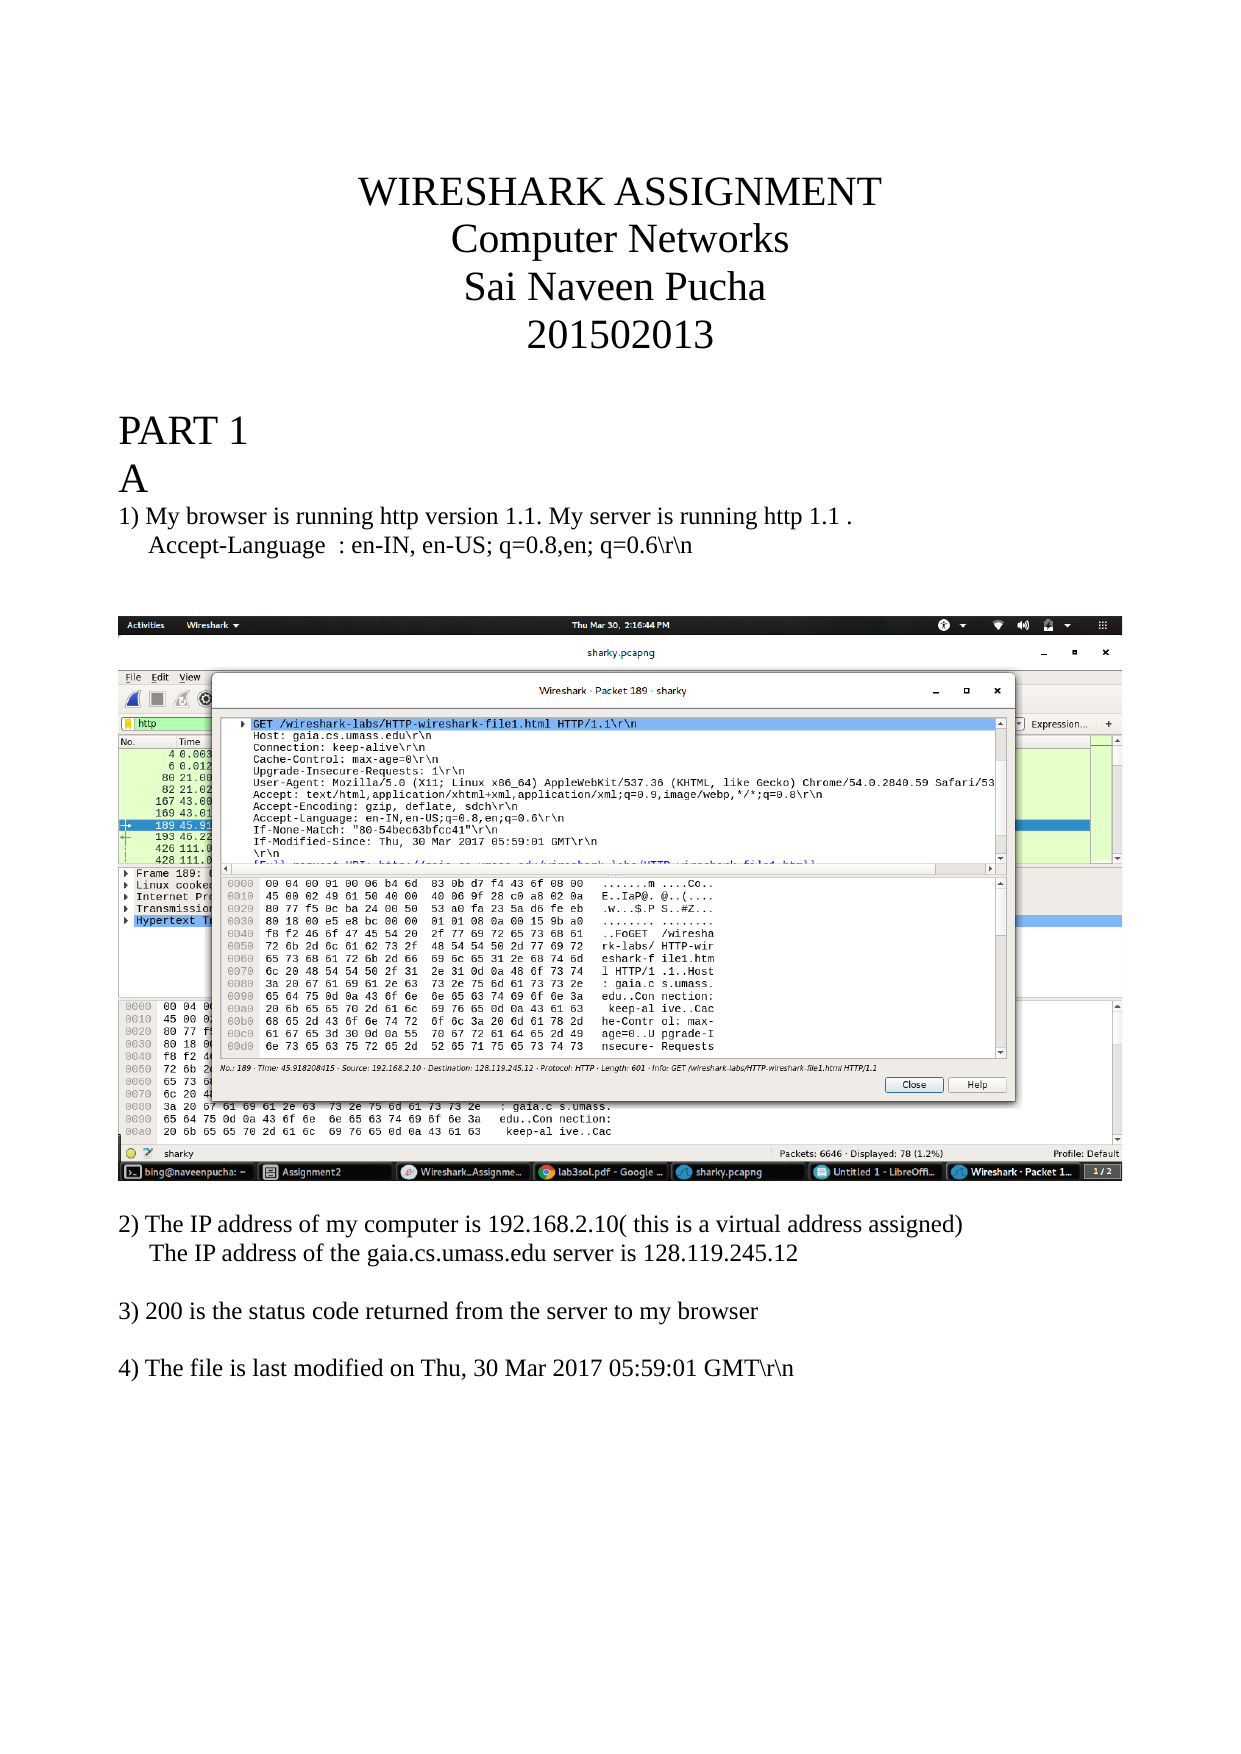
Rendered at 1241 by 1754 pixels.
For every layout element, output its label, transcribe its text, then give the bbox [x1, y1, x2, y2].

picture [118, 616, 1123, 1181]
text WIRESHARK ASSIGNMENT [118, 166, 1122, 214]
text The IP address of the gaia.cs.umass.edu server is 128.119.245.12 [118, 1238, 1122, 1267]
text 201502013 [118, 310, 1122, 358]
text 2) The IP address of my computer is 192.168.2.10( this is a virtual address assigned) [118, 1209, 1122, 1238]
text Computer Networks [118, 214, 1122, 262]
text PART 1 [118, 406, 1122, 453]
text Accept-Language : en-IN, en-US; q=0.8,en; q=0.6\r\n [118, 530, 1122, 559]
text 4) The file is last modified on Thu, 30 Mar 2017 05:59:01 GMT\r\n [118, 1353, 1122, 1382]
text Sai Naveen Pucha [118, 262, 1122, 310]
text 1) My browser is running http version 1.1. My server is running http 1.1 . [118, 501, 1122, 530]
text A [118, 453, 1122, 501]
text 3) 200 is the status code returned from the server to my browser [118, 1296, 1122, 1324]
